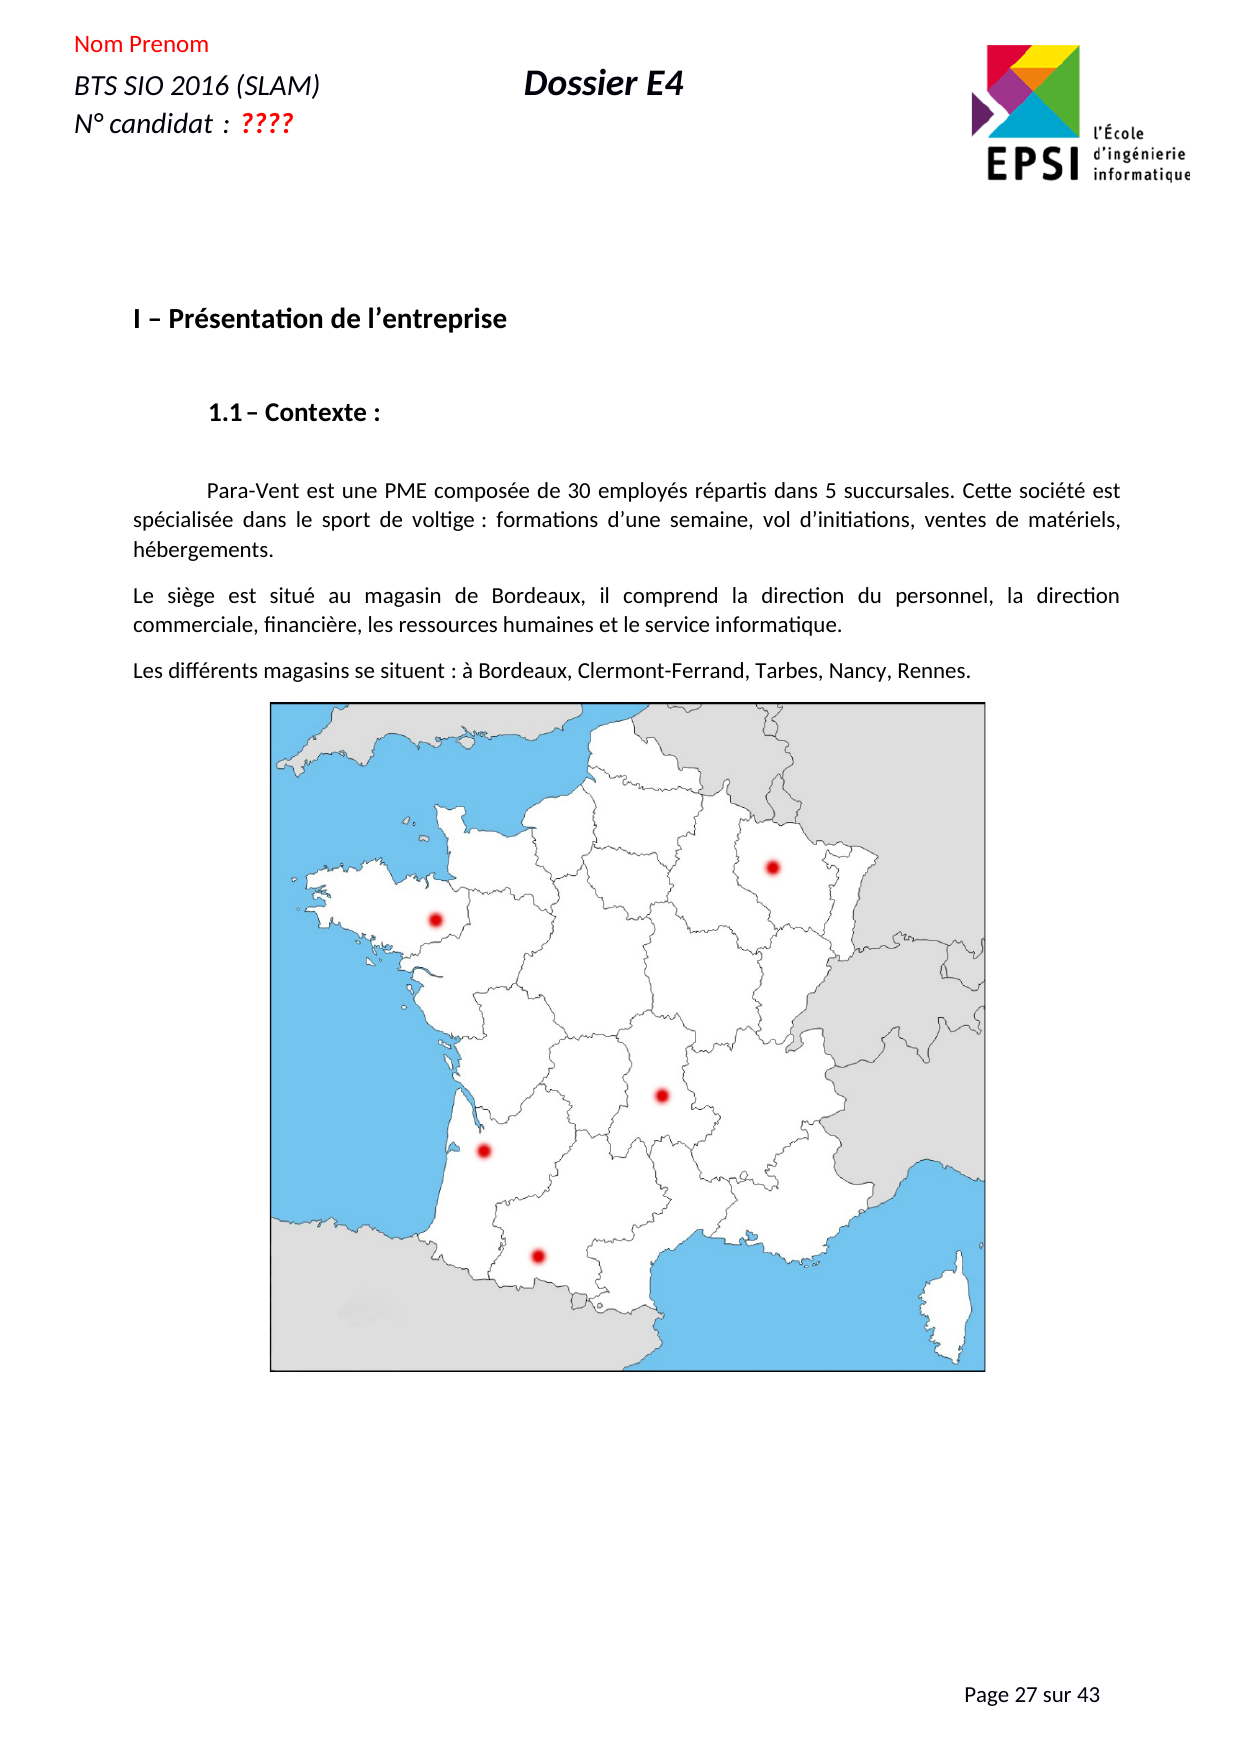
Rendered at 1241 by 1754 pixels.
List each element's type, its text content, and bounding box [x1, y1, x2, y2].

list – Contexte : [208, 395, 1122, 428]
text Para-Vent est une PME composée de 30 employés répartis dans 5 succursales. Cette société est spécialisée dans le sport de voltige : formations d’une semaine, vol d’initiations, ventes de matériels, hébergements. [133, 476, 1122, 563]
text Les différents magasins se situent : à Bordeaux, Clermont-Ferrand, Tarbes, Nancy, Rennes. [133, 656, 1122, 684]
text Le siège est situé au magasin de Bordeaux, il comprend la direction du personnel, la direction commerciale, financière, les ressources humaines et le service informatique. [133, 581, 1122, 638]
subtitle I – Présentation de l’entreprise [133, 300, 1122, 335]
